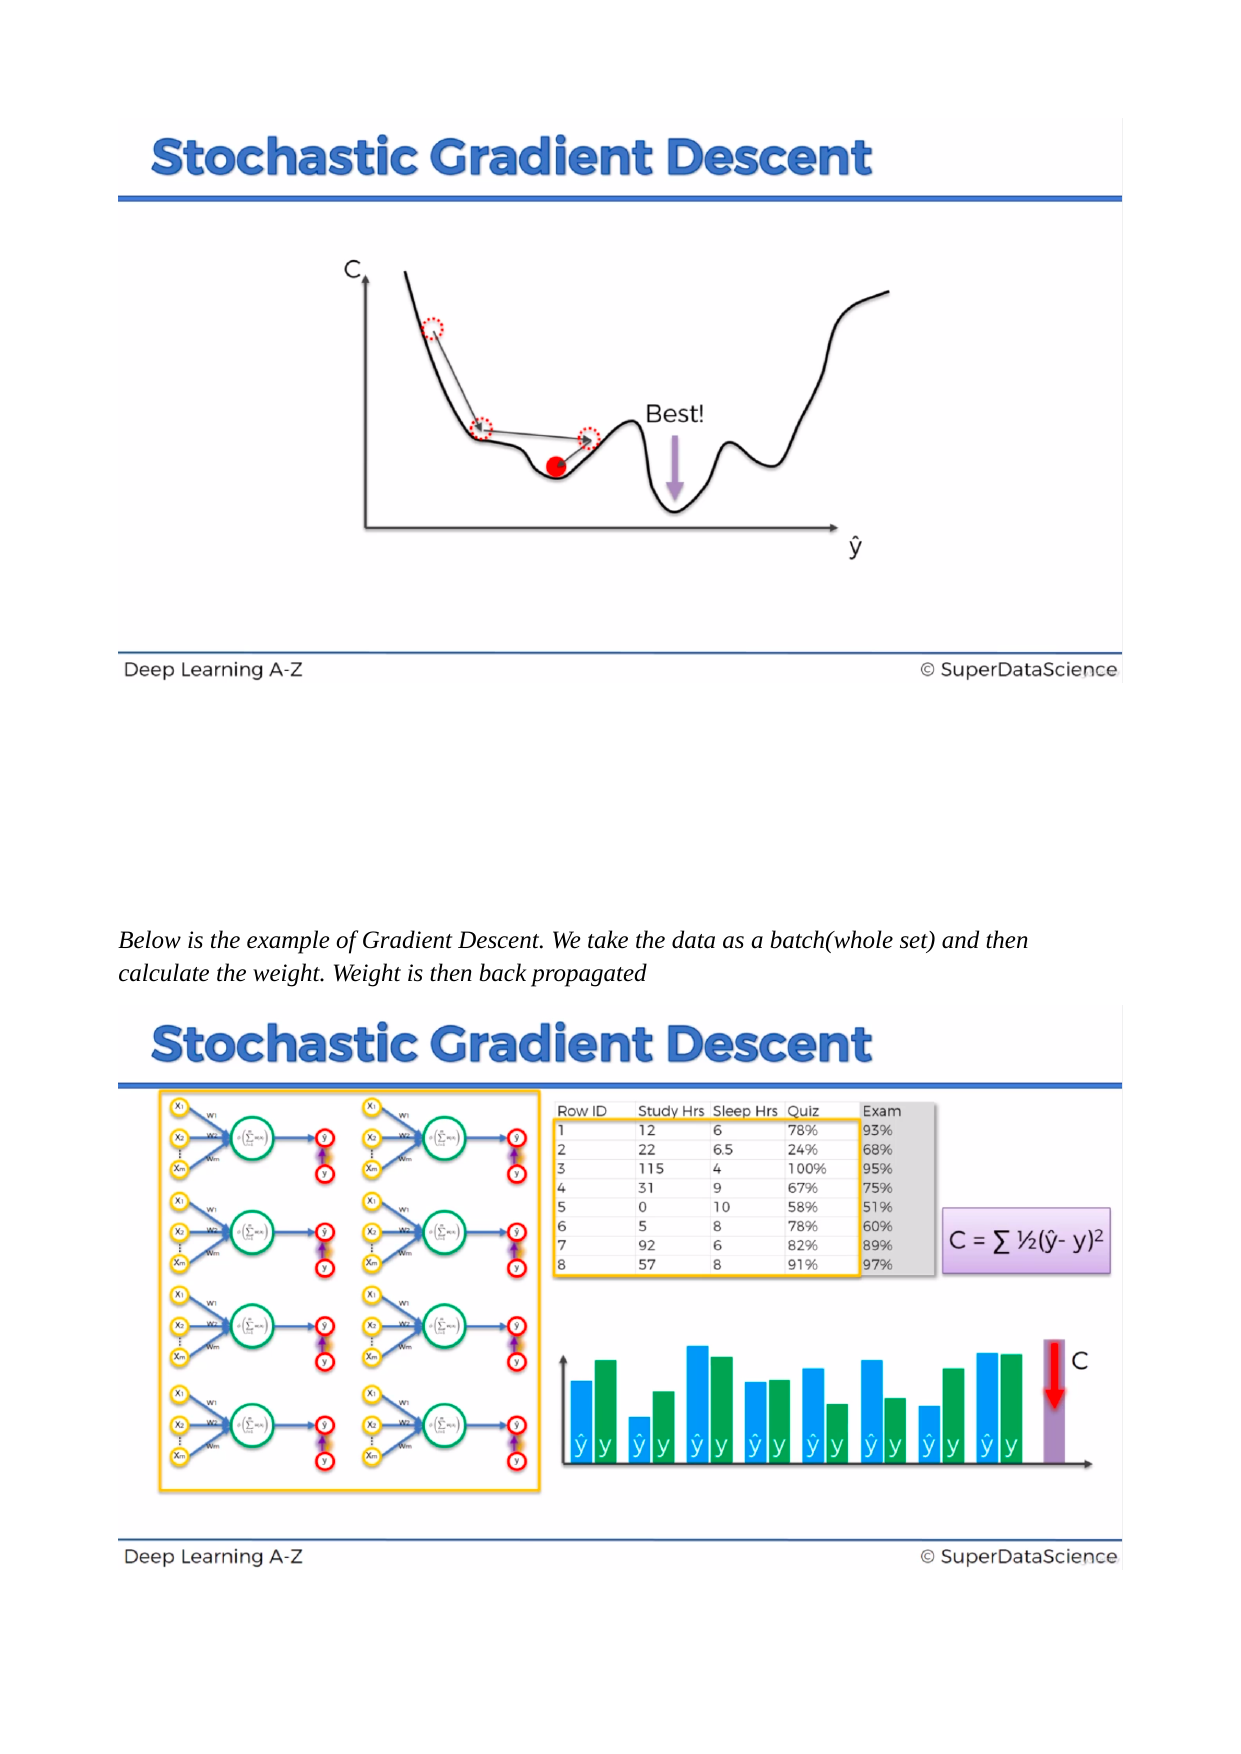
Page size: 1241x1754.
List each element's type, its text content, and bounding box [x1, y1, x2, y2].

picture [118, 118, 1123, 683]
picture [118, 1005, 1123, 1570]
text Below is the example of Gradient Descent. We take the data as a batch(whole set) and then calculate the weight. Weight is then back propagated [118, 925, 1122, 987]
